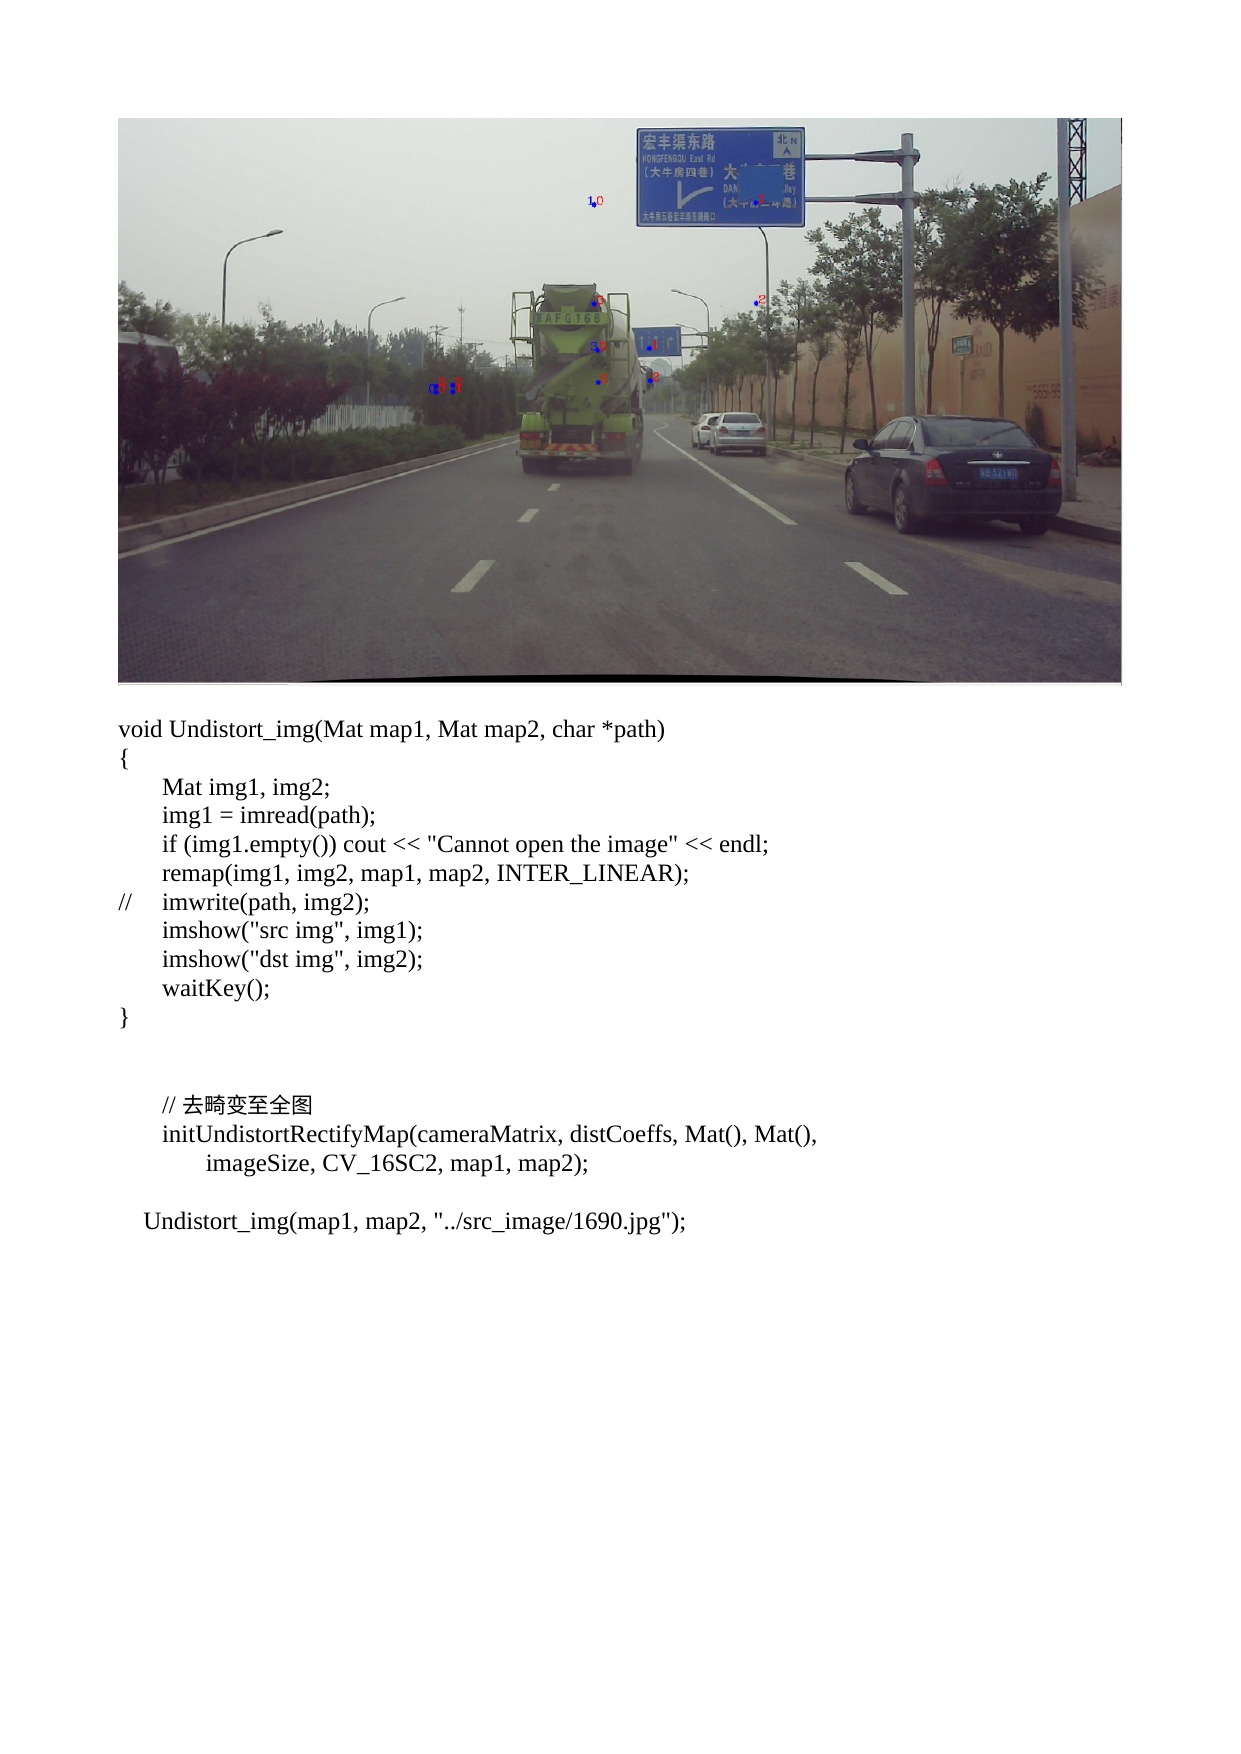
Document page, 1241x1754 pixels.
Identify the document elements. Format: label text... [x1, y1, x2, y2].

text initUndistortRectifyMap(cameraMatrix, distCoeffs, Mat(), Mat(), [118, 1119, 1122, 1148]
text // 去畸变至全图 [118, 1088, 1122, 1119]
text void Undistort_img(Mat map1, Mat map2, char *path) [118, 714, 1122, 743]
text } [118, 1002, 1122, 1030]
text remap(img1, img2, map1, map2, INTER_LINEAR); [118, 858, 1122, 887]
text Undistort_img(map1, map2, "../src_image/1690.jpg"); [118, 1206, 1122, 1234]
text img1 = imread(path); [118, 800, 1122, 829]
text Mat img1, img2; [118, 772, 1122, 800]
text imageSize, CV_16SC2, map1, map2); [118, 1148, 1122, 1177]
text imshow("src img", img1); [118, 915, 1122, 944]
text imshow("dst img", img2); [118, 944, 1122, 973]
text if (img1.empty()) cout << "Cannot open the image" << endl; [118, 829, 1122, 858]
text // imwrite(path, img2); [118, 887, 1122, 915]
text { [118, 743, 1122, 772]
text waitKey(); [118, 973, 1122, 1002]
picture [118, 118, 1123, 686]
